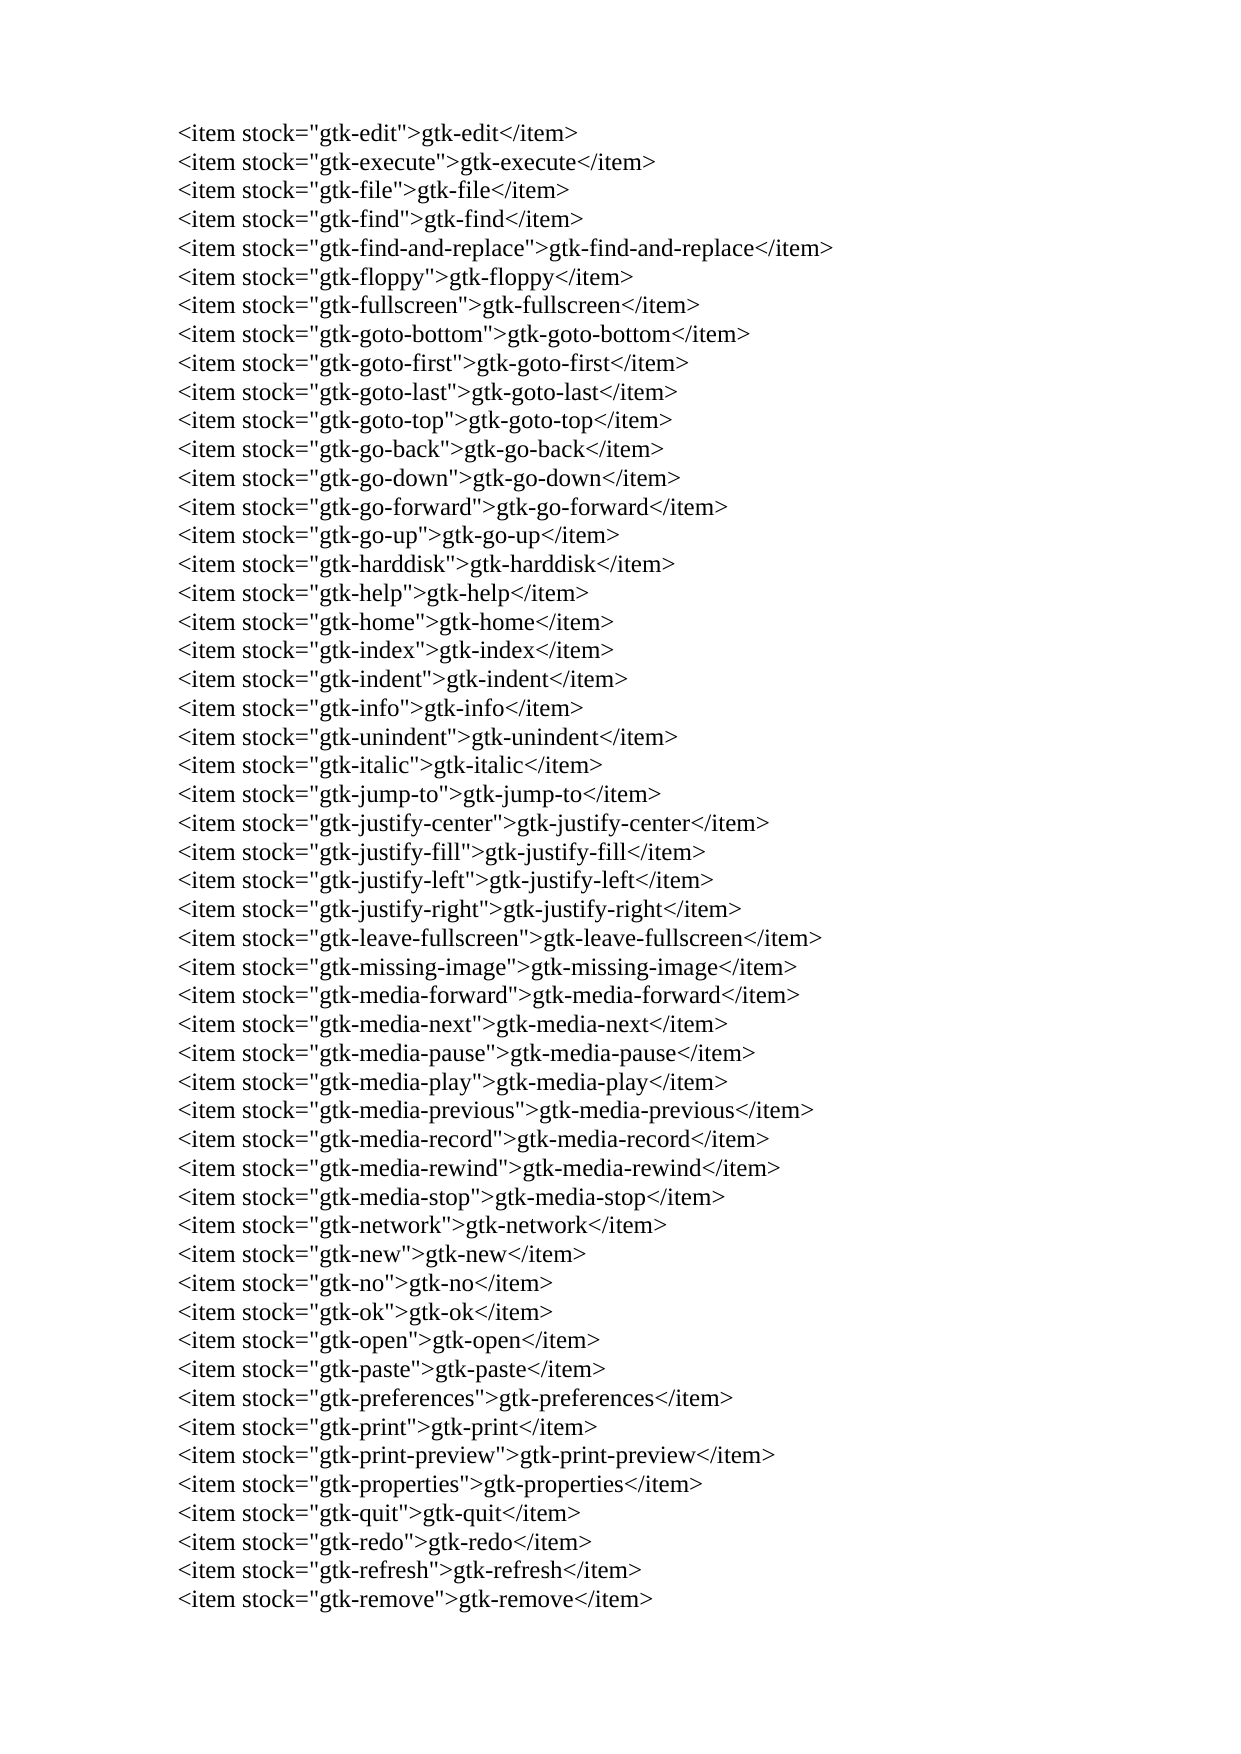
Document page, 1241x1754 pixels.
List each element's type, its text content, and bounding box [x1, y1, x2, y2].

list <item stock="gtk-edit">gtk-edit</item> <item stock="gtk-execute">gtk-execute</item> <item stock="gtk-file">gtk-file</item> <item stock="gtk-find">gtk-find</item> <item stock="gtk-find-and-replace">gtk-find-and-replace</item> <item stock="gtk-floppy">gtk-floppy</item> <item stock="gtk-fullscreen">gtk-fullscreen</item> <item stock="gtk-goto-bottom">gtk-goto-bottom</item> <item stock="gtk-goto-first">gtk-goto-first</item> <item stock="gtk-goto-last">gtk-goto-last</item> <item stock="gtk-goto-top">gtk-goto-top</item> <item stock="gtk-go-back">gtk-go-back</item> <item stock="gtk-go-down">gtk-go-down</item> <item stock="gtk-go-forward">gtk-go-forward</item> <item stock="gtk-go-up">gtk-go-up</item> <item stock="gtk-harddisk">gtk-harddisk</item> <item stock="gtk-help">gtk-help</item> <item stock="gtk-home">gtk-home</item> <item stock="gtk-index">gtk-index</item> <item stock="gtk-indent">gtk-indent</item> <item stock="gtk-info">gtk-info</item> <item stock="gtk-unindent">gtk-unindent</item> <item stock="gtk-italic">gtk-italic</item> <item stock="gtk-jump-to">gtk-jump-to</item> <item stock="gtk-justify-center">gtk-justify-center</item> <item stock="gtk-justify-fill">gtk-justify-fill</item> <item stock="gtk-justify-left">gtk-justify-left</item> <item stock="gtk-justify-right">gtk-justify-right</item> <item stock="gtk-leave-fullscreen">gtk-leave-fullscreen</item> <item stock="gtk-missing-image">gtk-missing-image</item> <item stock="gtk-media-forward">gtk-media-forward</item> <item stock="gtk-media-next">gtk-media-next</item> <item stock="gtk-media-pause">gtk-media-pause</item> <item stock="gtk-media-play">gtk-media-play</item> <item stock="gtk-media-previous">gtk-media-previous</item> <item stock="gtk-media-record">gtk-media-record</item> <item stock="gtk-media-rewind">gtk-media-rewind</item> <item stock="gtk-media-stop">gtk-media-stop</item> <item stock="gtk-network">gtk-network</item> <item stock="gtk-new">gtk-new</item> <item stock="gtk-no">gtk-no</item> <item stock="gtk-ok">gtk-ok</item> <item stock="gtk-open">gtk-open</item> <item stock="gtk-paste">gtk-paste</item> <item stock="gtk-preferences">gtk-preferences</item> <item stock="gtk-print">gtk-print</item> <item stock="gtk-print-preview">gtk-print-preview</item> <item stock="gtk-properties">gtk-properties</item> <item stock="gtk-quit">gtk-quit</item> <item stock="gtk-redo">gtk-redo</item> <item stock="gtk-refresh">gtk-refresh</item> <item stock="gtk-remove">gtk-remove</item> [177, 118, 1122, 1613]
